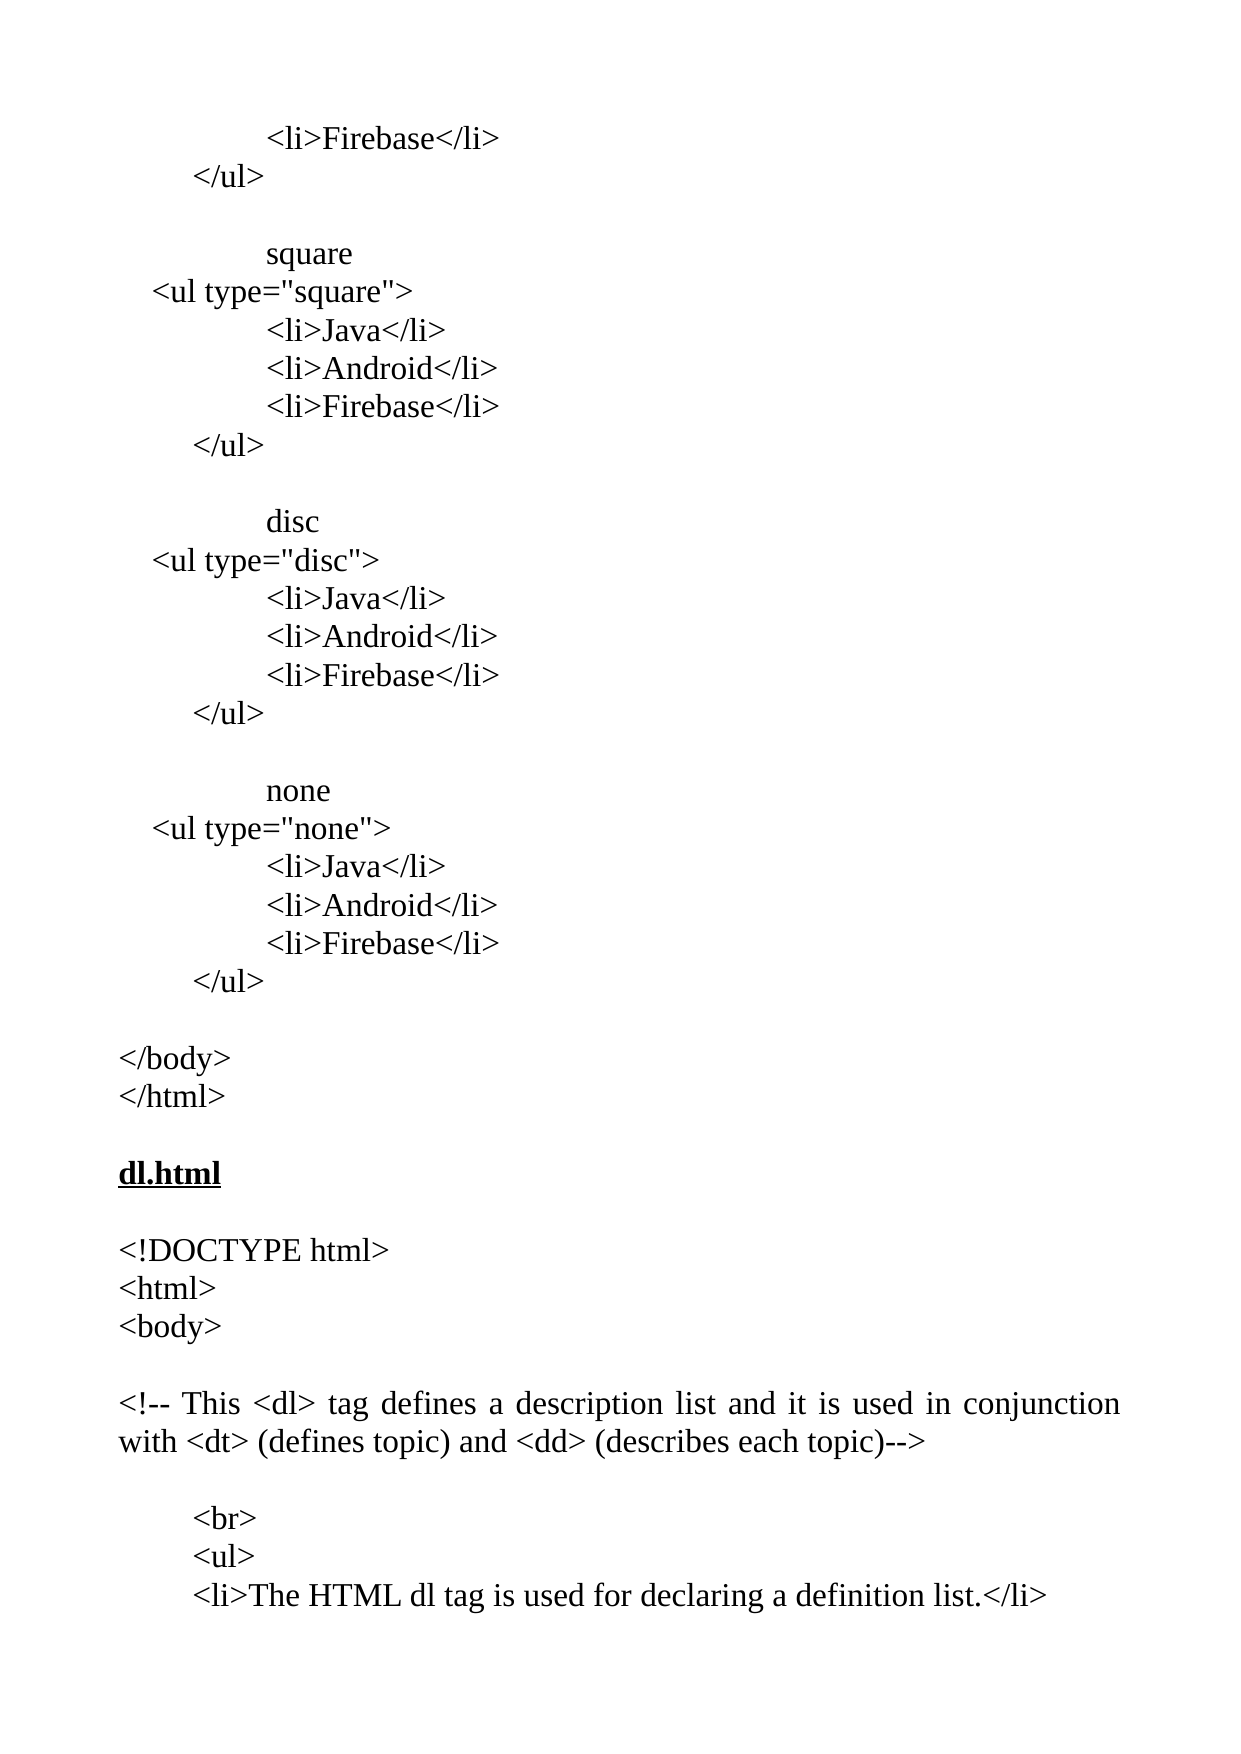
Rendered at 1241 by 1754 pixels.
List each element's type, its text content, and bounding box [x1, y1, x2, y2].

text <li>Firebase</li> [118, 386, 1122, 425]
text </ul> [118, 156, 1122, 195]
text <li>Android</li> [118, 348, 1122, 386]
text </ul> [118, 693, 1122, 731]
text <li>Firebase</li> [118, 923, 1122, 961]
text <li>The HTML dl tag is used for declaring a definition list.</li> [118, 1575, 1122, 1613]
text none [118, 770, 1122, 808]
text <li>Android</li> [118, 616, 1122, 655]
text <li>Android</li> [118, 885, 1122, 923]
text square [118, 233, 1122, 271]
text <li>Firebase</li> [118, 118, 1122, 156]
text <li>Java</li> [118, 846, 1122, 885]
text </ul> [118, 425, 1122, 463]
text <br> [118, 1498, 1122, 1536]
text dl.html [118, 1153, 1122, 1191]
text <ul type="disc"> [118, 540, 1122, 578]
text <ul type="none"> [118, 808, 1122, 846]
text <!DOCTYPE html> [118, 1230, 1122, 1268]
text </html> [118, 1076, 1122, 1115]
text <li>Firebase</li> [118, 655, 1122, 693]
text <!-- This <dl> tag defines a description list and it is used in conjunction with <dt> (defines topic) and <dd> (describes each topic)--> [118, 1383, 1122, 1460]
text disc [118, 501, 1122, 540]
text <body> [118, 1306, 1122, 1345]
text <li>Java</li> [118, 310, 1122, 348]
text <ul type="square"> [118, 271, 1122, 310]
text </ul> [118, 961, 1122, 1000]
text <ul> [118, 1536, 1122, 1575]
text <html> [118, 1268, 1122, 1306]
text <li>Java</li> [118, 578, 1122, 616]
text </body> [118, 1038, 1122, 1076]
